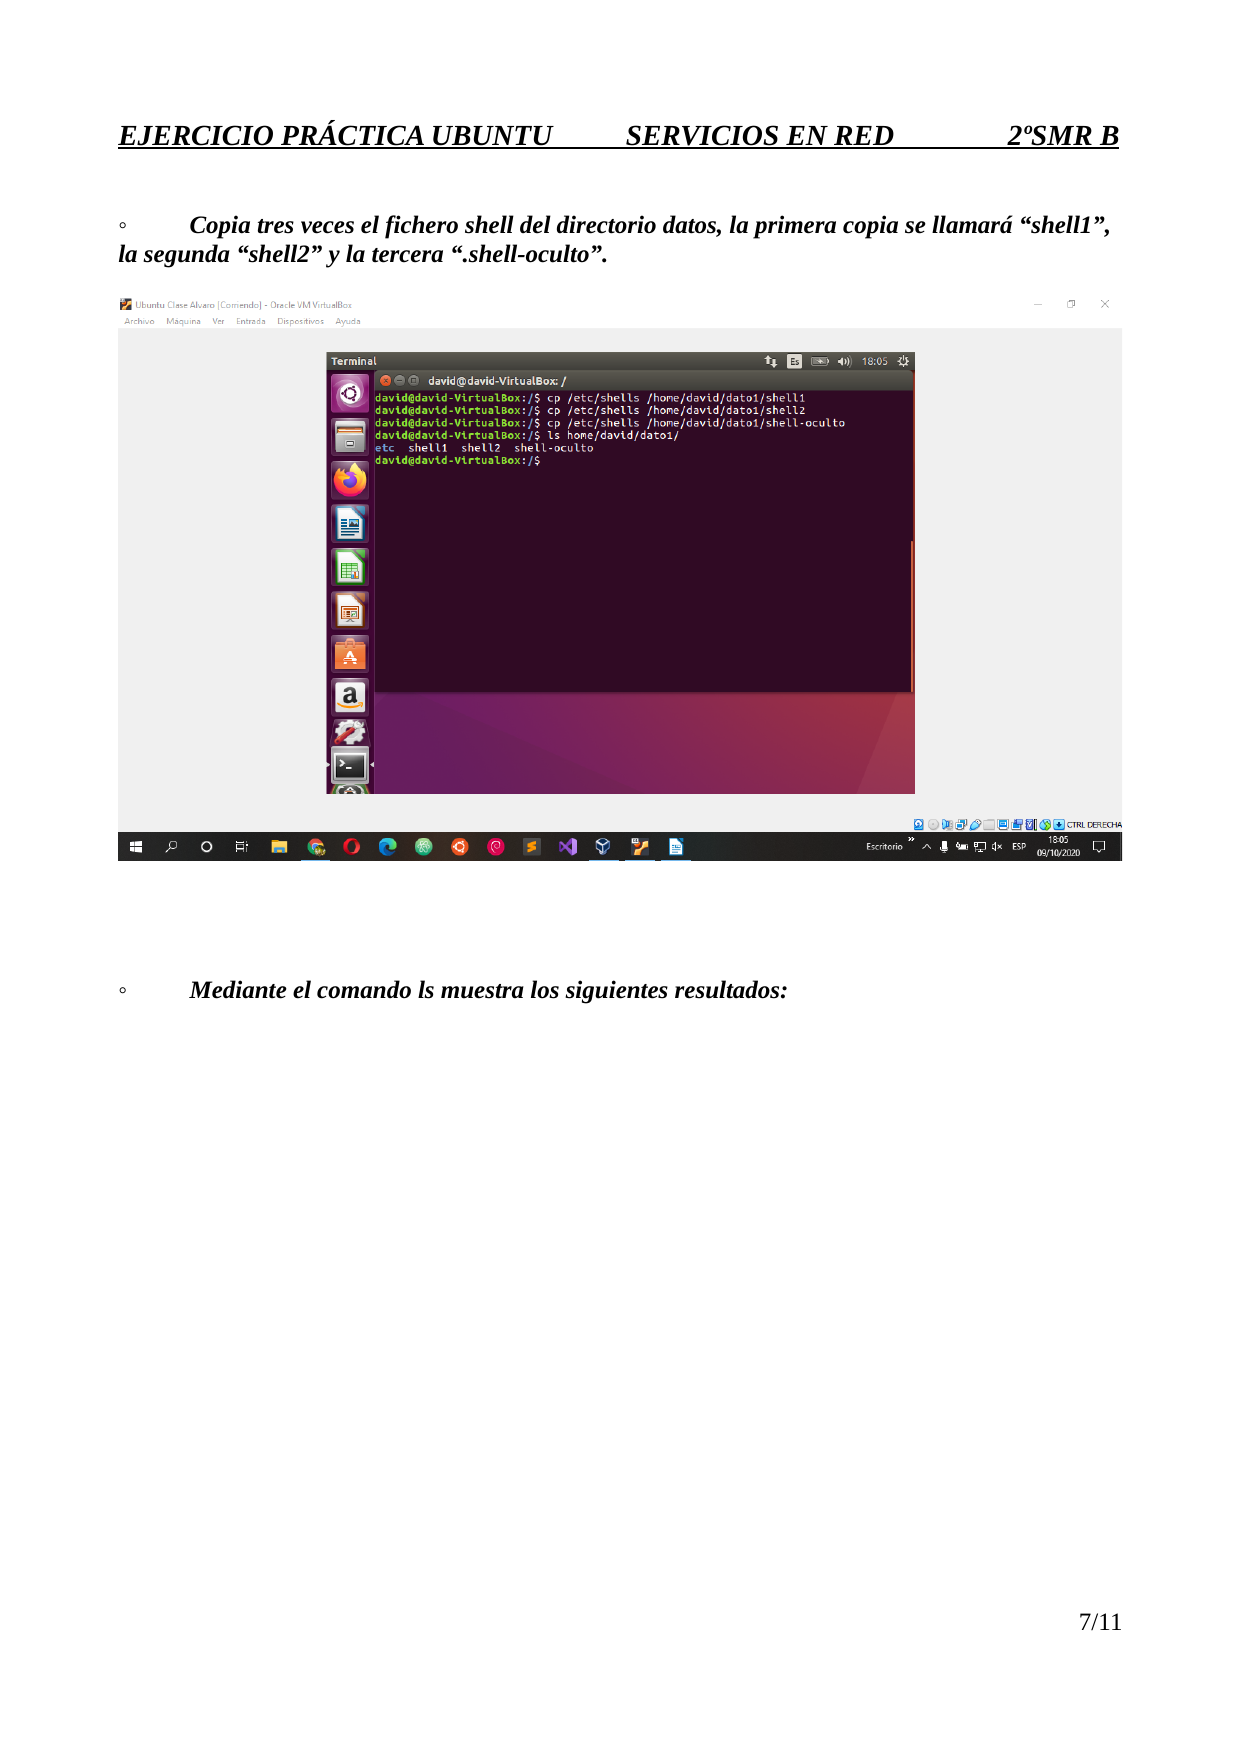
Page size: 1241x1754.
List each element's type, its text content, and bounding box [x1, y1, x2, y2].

text ◦ Mediante el comando ls muestra los siguientes resultados: [118, 976, 1122, 1004]
picture [118, 296, 1123, 861]
text ◦ Copia tres veces el fichero shell del directorio datos, la primera copia se llamará “shell1”, la segunda “shell2” y la tercera “.shell-oculto”. [118, 210, 1122, 267]
